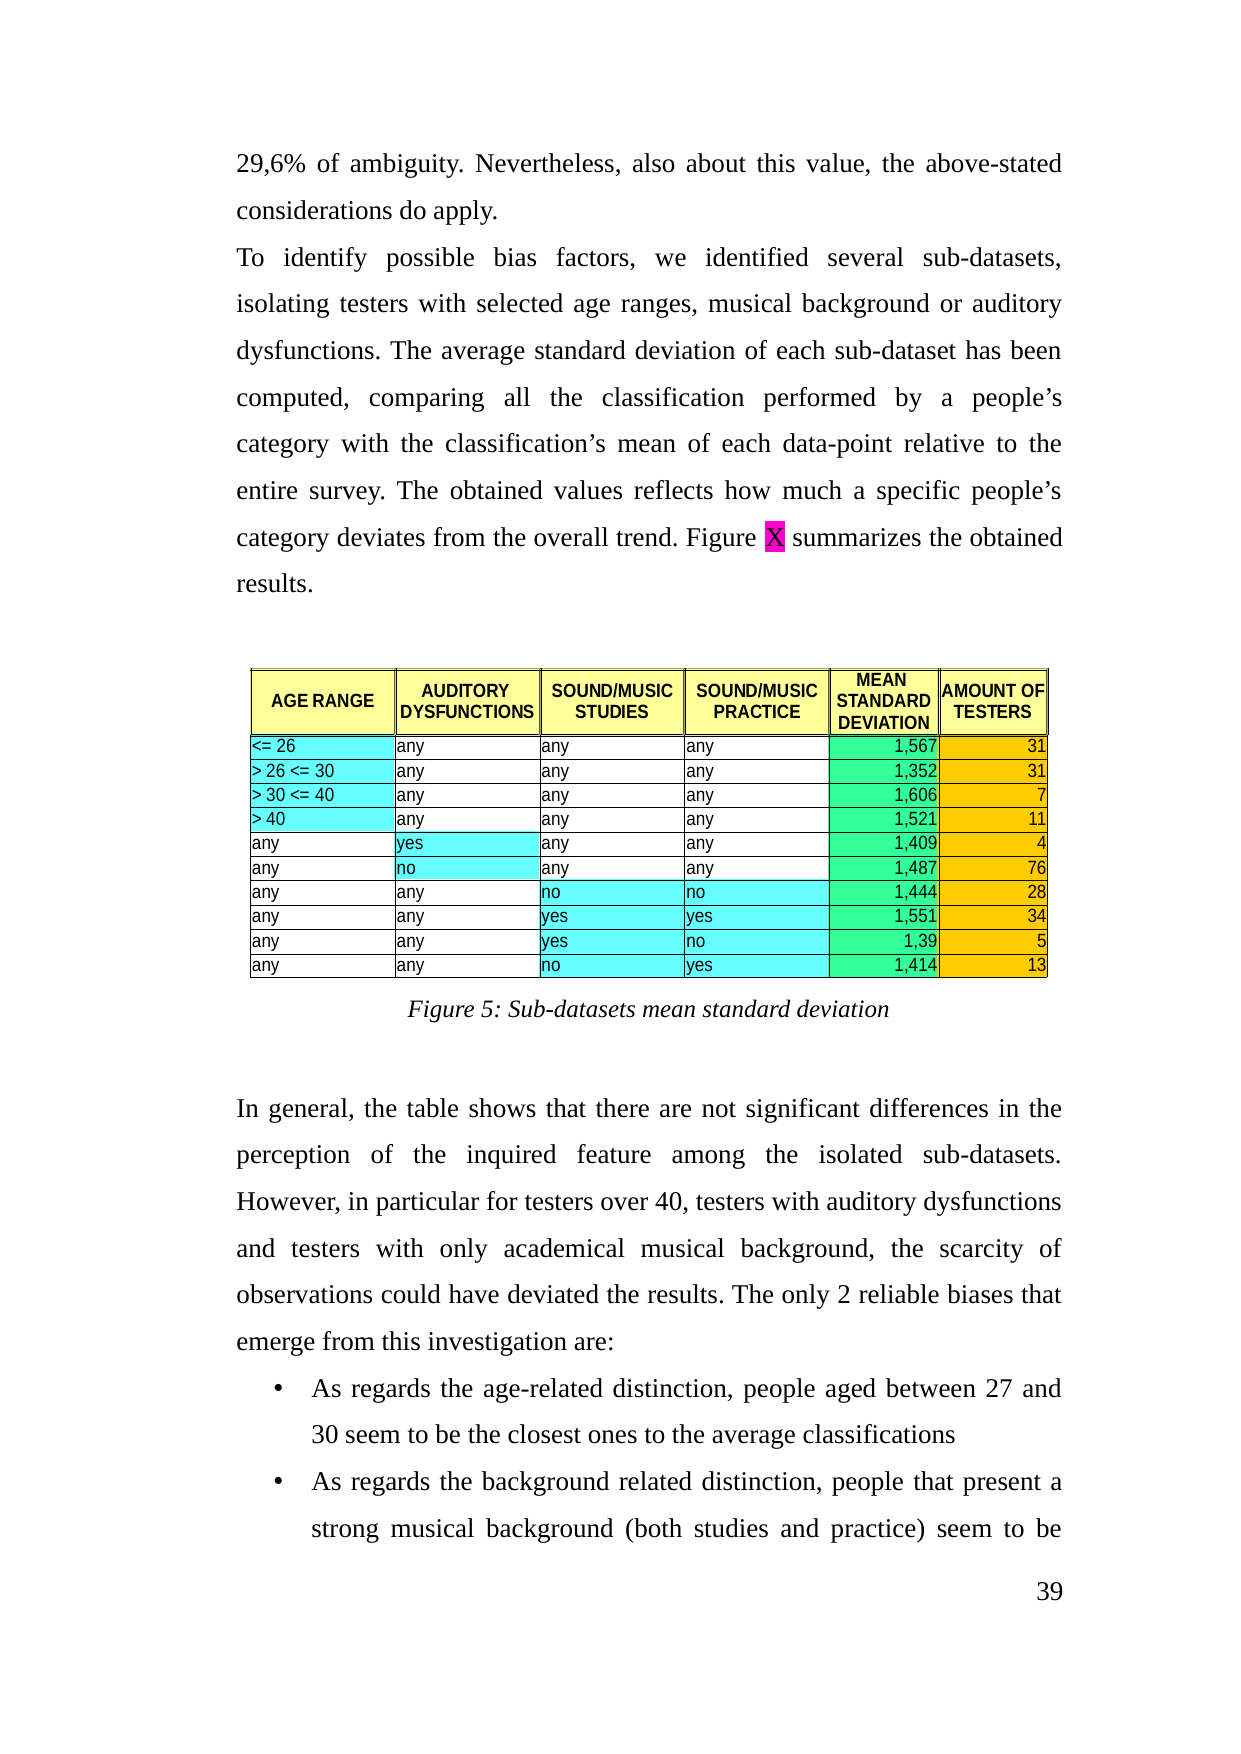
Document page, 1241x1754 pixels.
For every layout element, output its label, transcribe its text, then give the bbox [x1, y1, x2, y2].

text In general, the table shows that there are not significant differences in the perception of the inquired feature among the isolated sub-datasets. However, in particular for testers over 40, testers with auditory dysfunctions and testers with only academical musical background, the scarcity of observations could have deviated the results. The only 2 reliable biases that emerge from this investigation are: [236, 1092, 1063, 1356]
text 29,6% of ambiguity. Nevertheless, also about this value, the above-stated considerations do apply. [236, 148, 1063, 225]
text To identify possible bias factors, we identified several sub-datasets, isolating testers with selected age ranges, musical background or auditory dysfunctions. The average standard deviation of each sub-dataset has been computed, comparing all the classification performed by a people’s category with the classification’s mean of each data-point relative to the entire survey. The obtained values reflects how much a specific people’s category deviates from the overall trend. Figure X summarizes the obtained results. [236, 241, 1063, 599]
list As regards the background related distinction, people that present a strong musical background (both studies and practice) seem to be [274, 1465, 1063, 1543]
text Figure 5: Sub-datasets mean standard deviation [243, 681, 1056, 1023]
list As regards the age-related distinction, people aged between 27 and 30 seem to be the closest ones to the average classifications [274, 1372, 1063, 1450]
